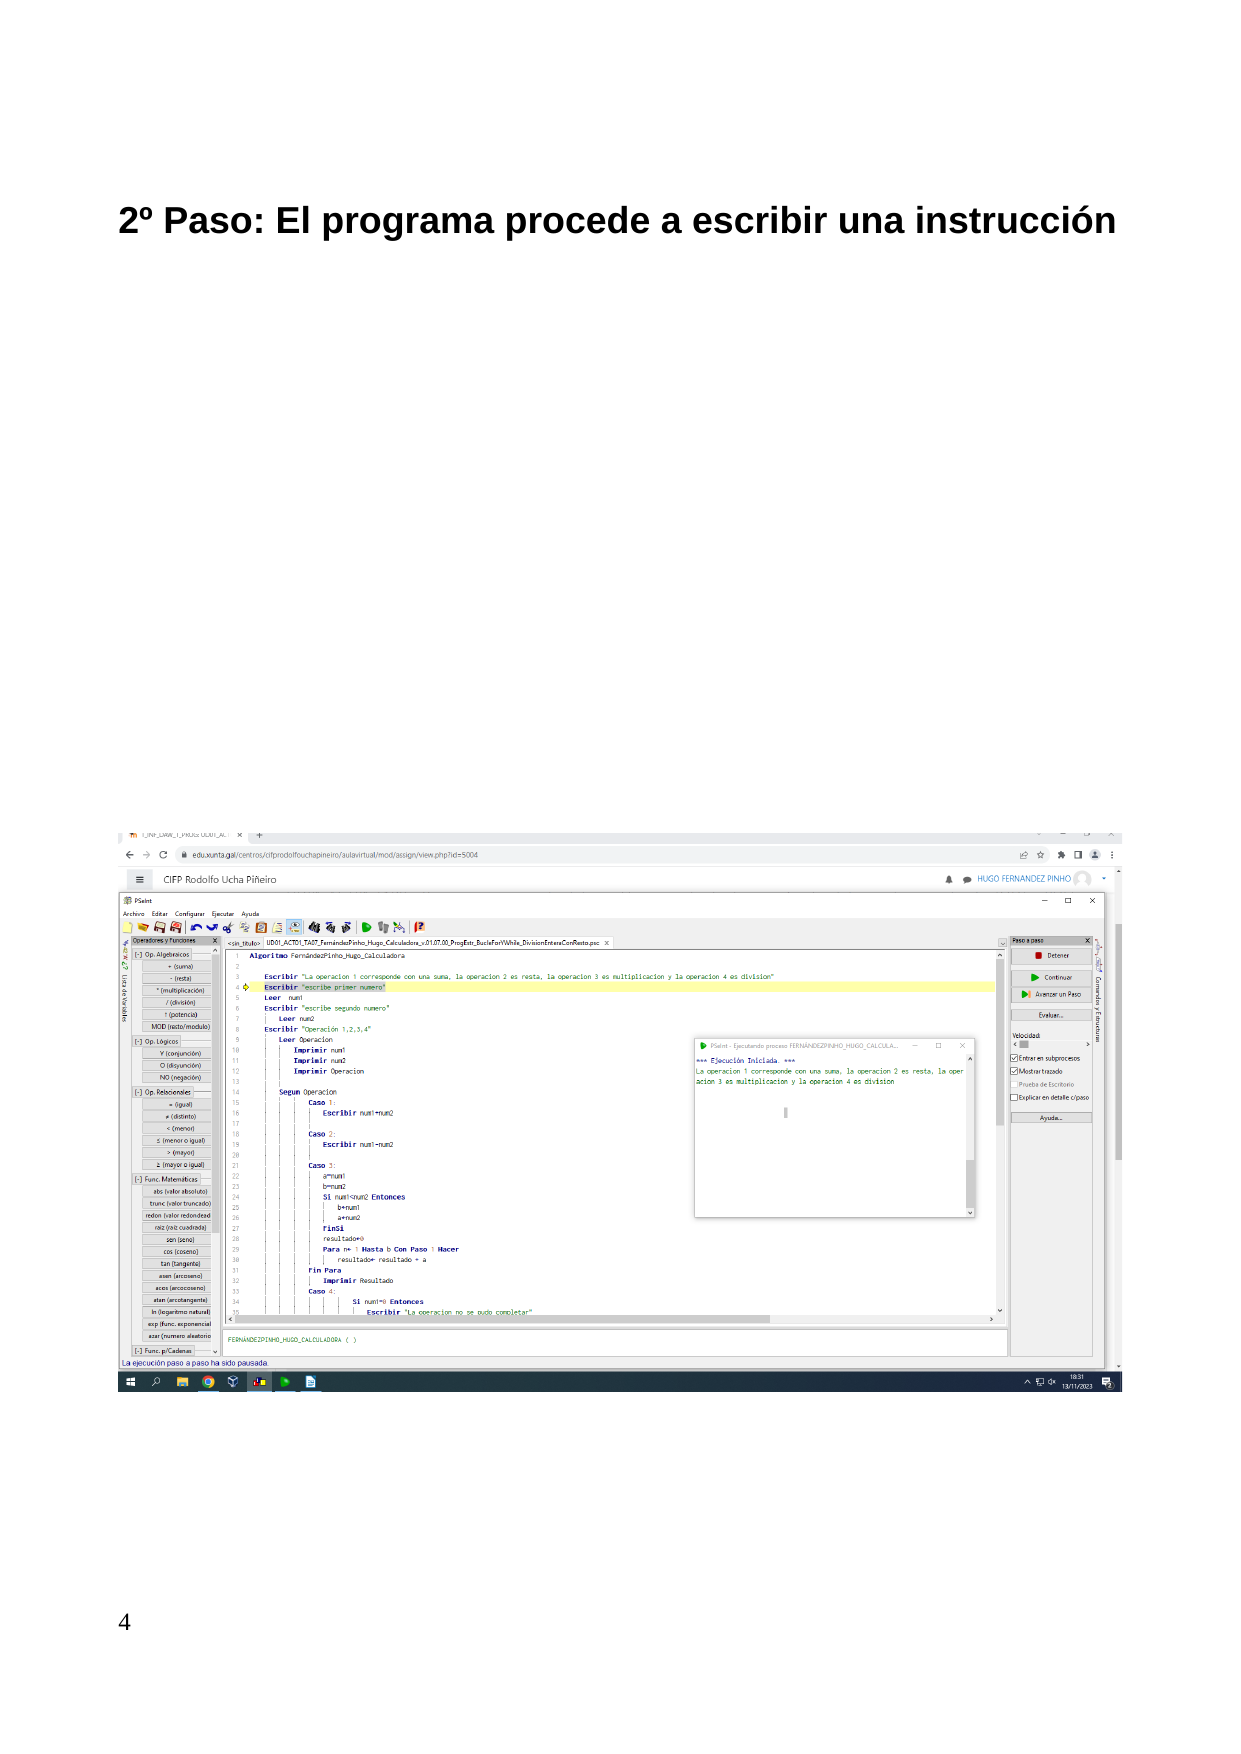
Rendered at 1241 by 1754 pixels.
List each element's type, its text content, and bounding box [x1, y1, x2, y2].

picture [118, 833, 1123, 1392]
subtitle 2º Paso: El programa procede a escribir una instrucción [118, 199, 1122, 242]
